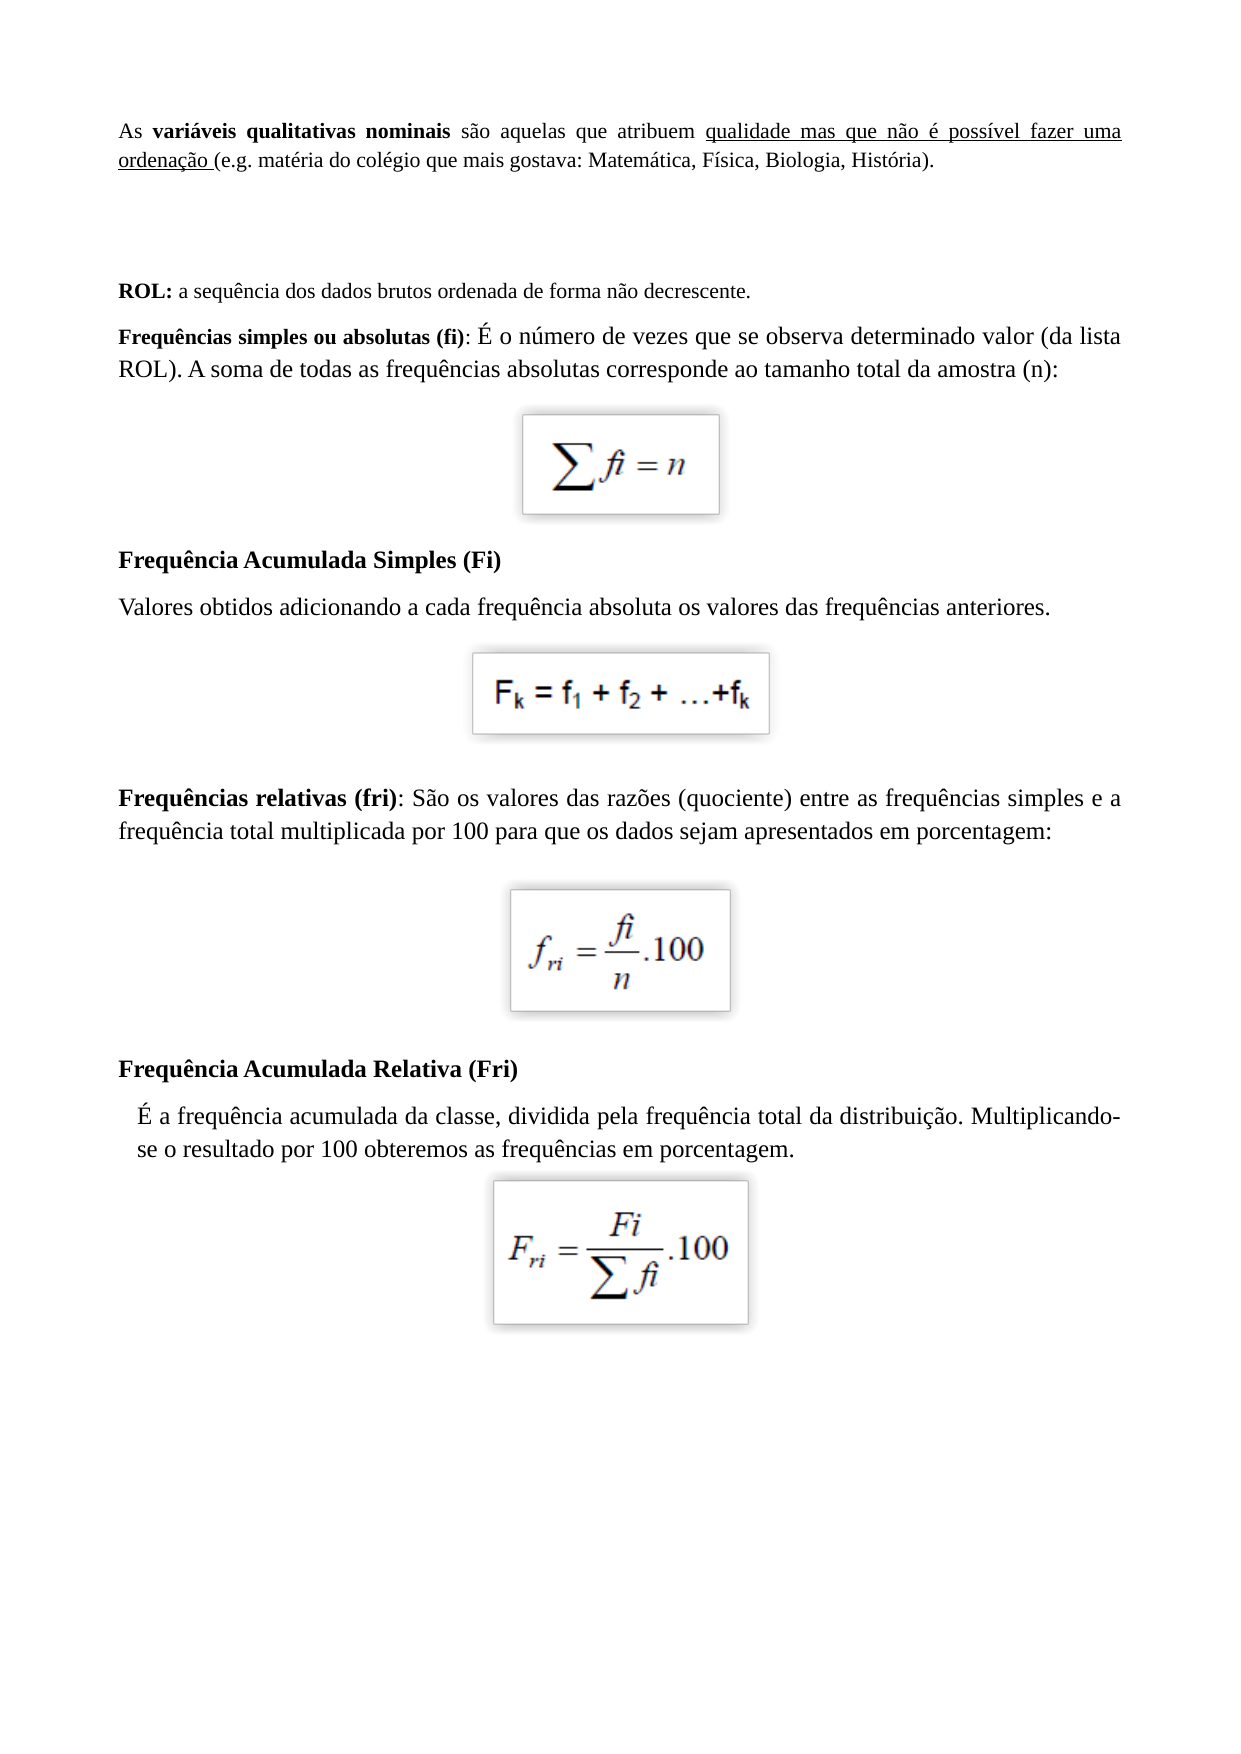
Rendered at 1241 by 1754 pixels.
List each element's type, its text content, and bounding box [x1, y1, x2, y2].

picture [509, 401, 732, 527]
text Frequência Acumulada Simples (Fi) [118, 545, 1122, 573]
picture [497, 876, 743, 1024]
text Frequências relativas (fri): São os valores das razões (quociente) entre as frequências simples e a frequência total multiplicada por 100 para que os dados sejam apresentados em porcentagem: [118, 783, 1122, 844]
picture [480, 1167, 760, 1337]
text ROL: a sequência dos dados brutos ordenada de forma não decrescente. [118, 278, 1122, 303]
text Valores obtidos adicionando a cada frequência absoluta os valores das frequências anteriores. [118, 592, 1122, 621]
text Frequência Acumulada Relativa (Fri) [118, 1054, 1122, 1082]
text É a frequência acumulada da classe, dividida pela frequência total da distribuição. Multiplicando-se o resultado por 100 obteremos as frequências em porcentagem. [137, 1101, 1122, 1163]
text As variáveis qualitativas nominais são aquelas que atribuem qualidade mas que não é possível fazer uma ordenação (e.g. matéria do colégio que mais gostava: Matemática, Física, Biologia, História). [118, 118, 1122, 172]
text Frequências simples ou absolutas (fi): É o número de vezes que se observa determinado valor (da lista ROL). A soma de todas as frequências absolutas corresponde ao tamanho total da amostra (n): [118, 321, 1122, 383]
picture [459, 640, 782, 747]
